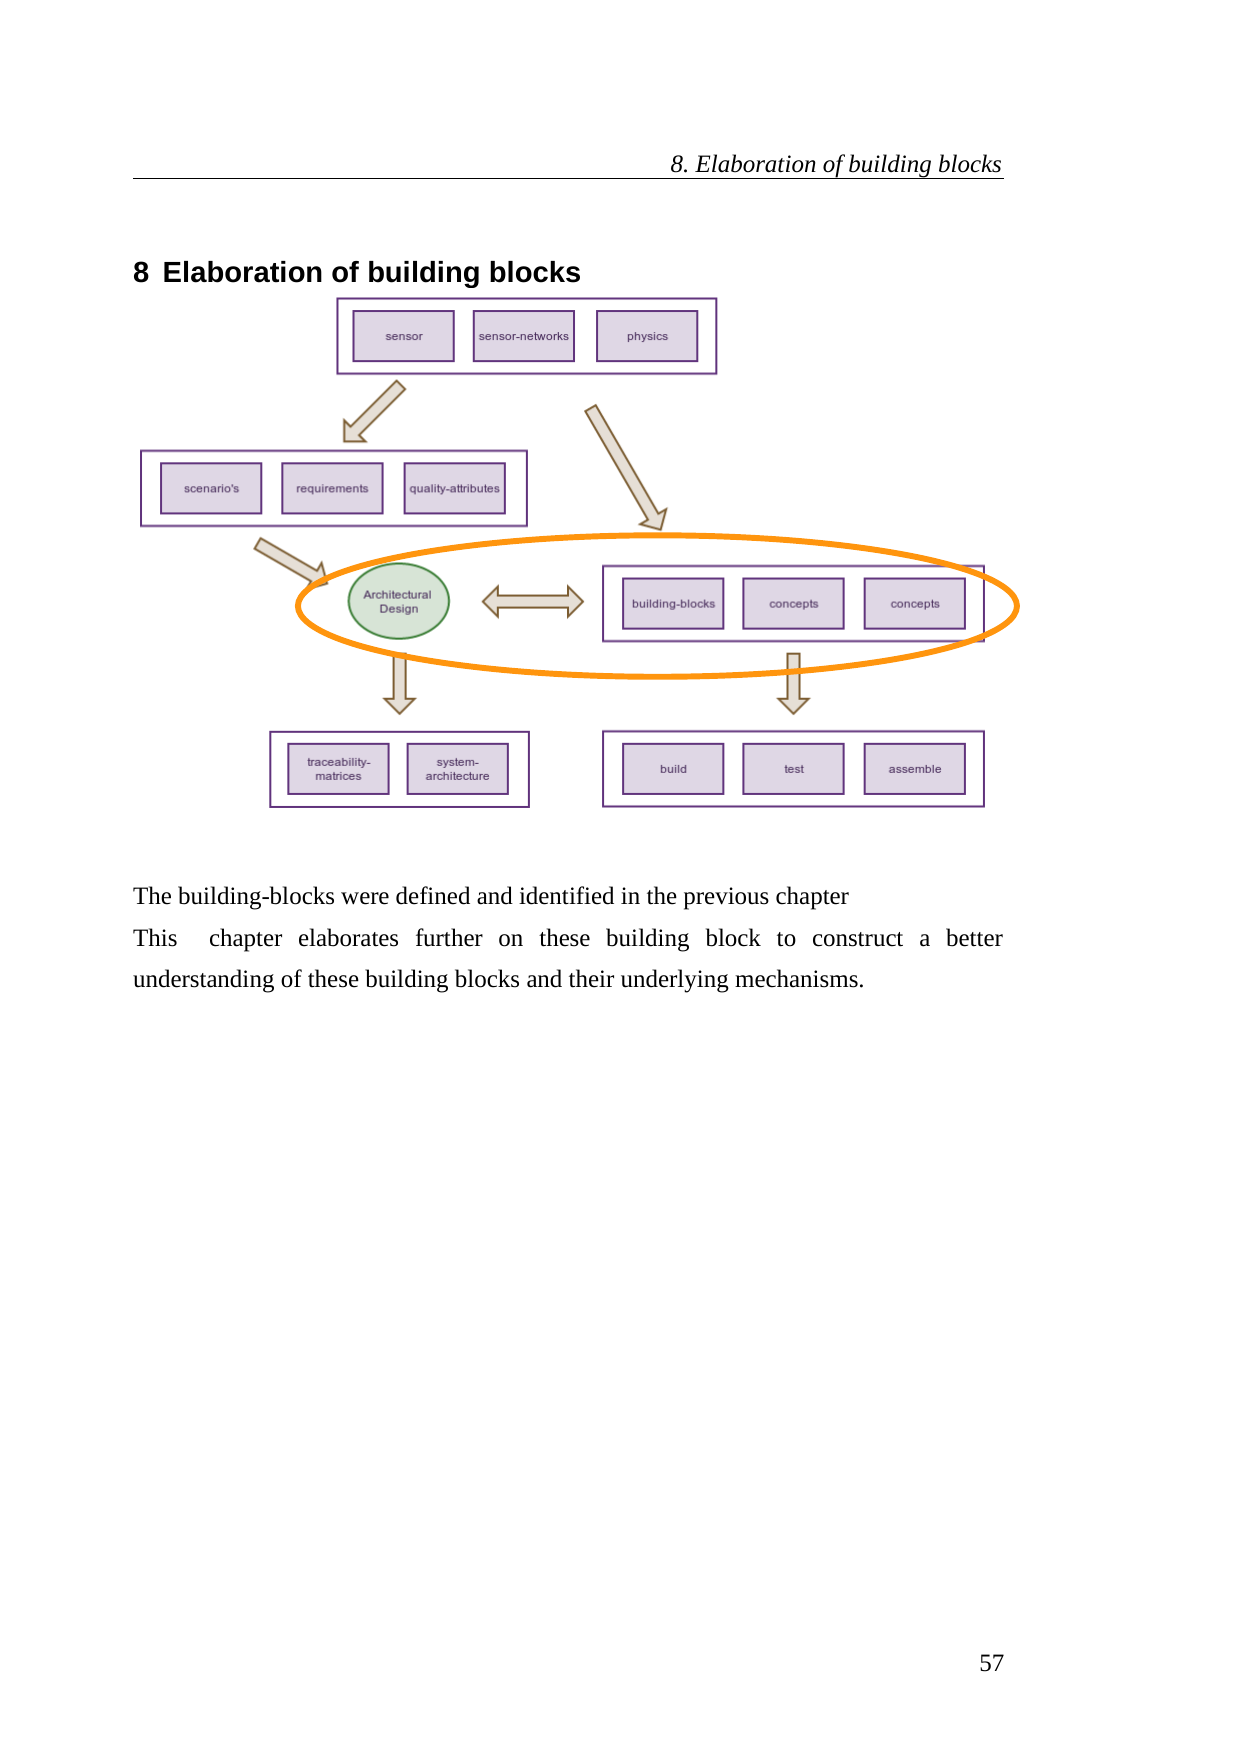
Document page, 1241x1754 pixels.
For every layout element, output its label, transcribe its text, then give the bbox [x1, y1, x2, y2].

picture [132, 288, 1004, 827]
subtitle Elaboration of building blocks [133, 256, 1004, 288]
text The building-blocks were defined and identified in the previous chapter [133, 882, 1004, 910]
picture [302, 539, 1004, 673]
text This chapter elaborates further on these building block to construct a better understanding of these building blocks and their underlying mechanisms. [133, 924, 1004, 993]
